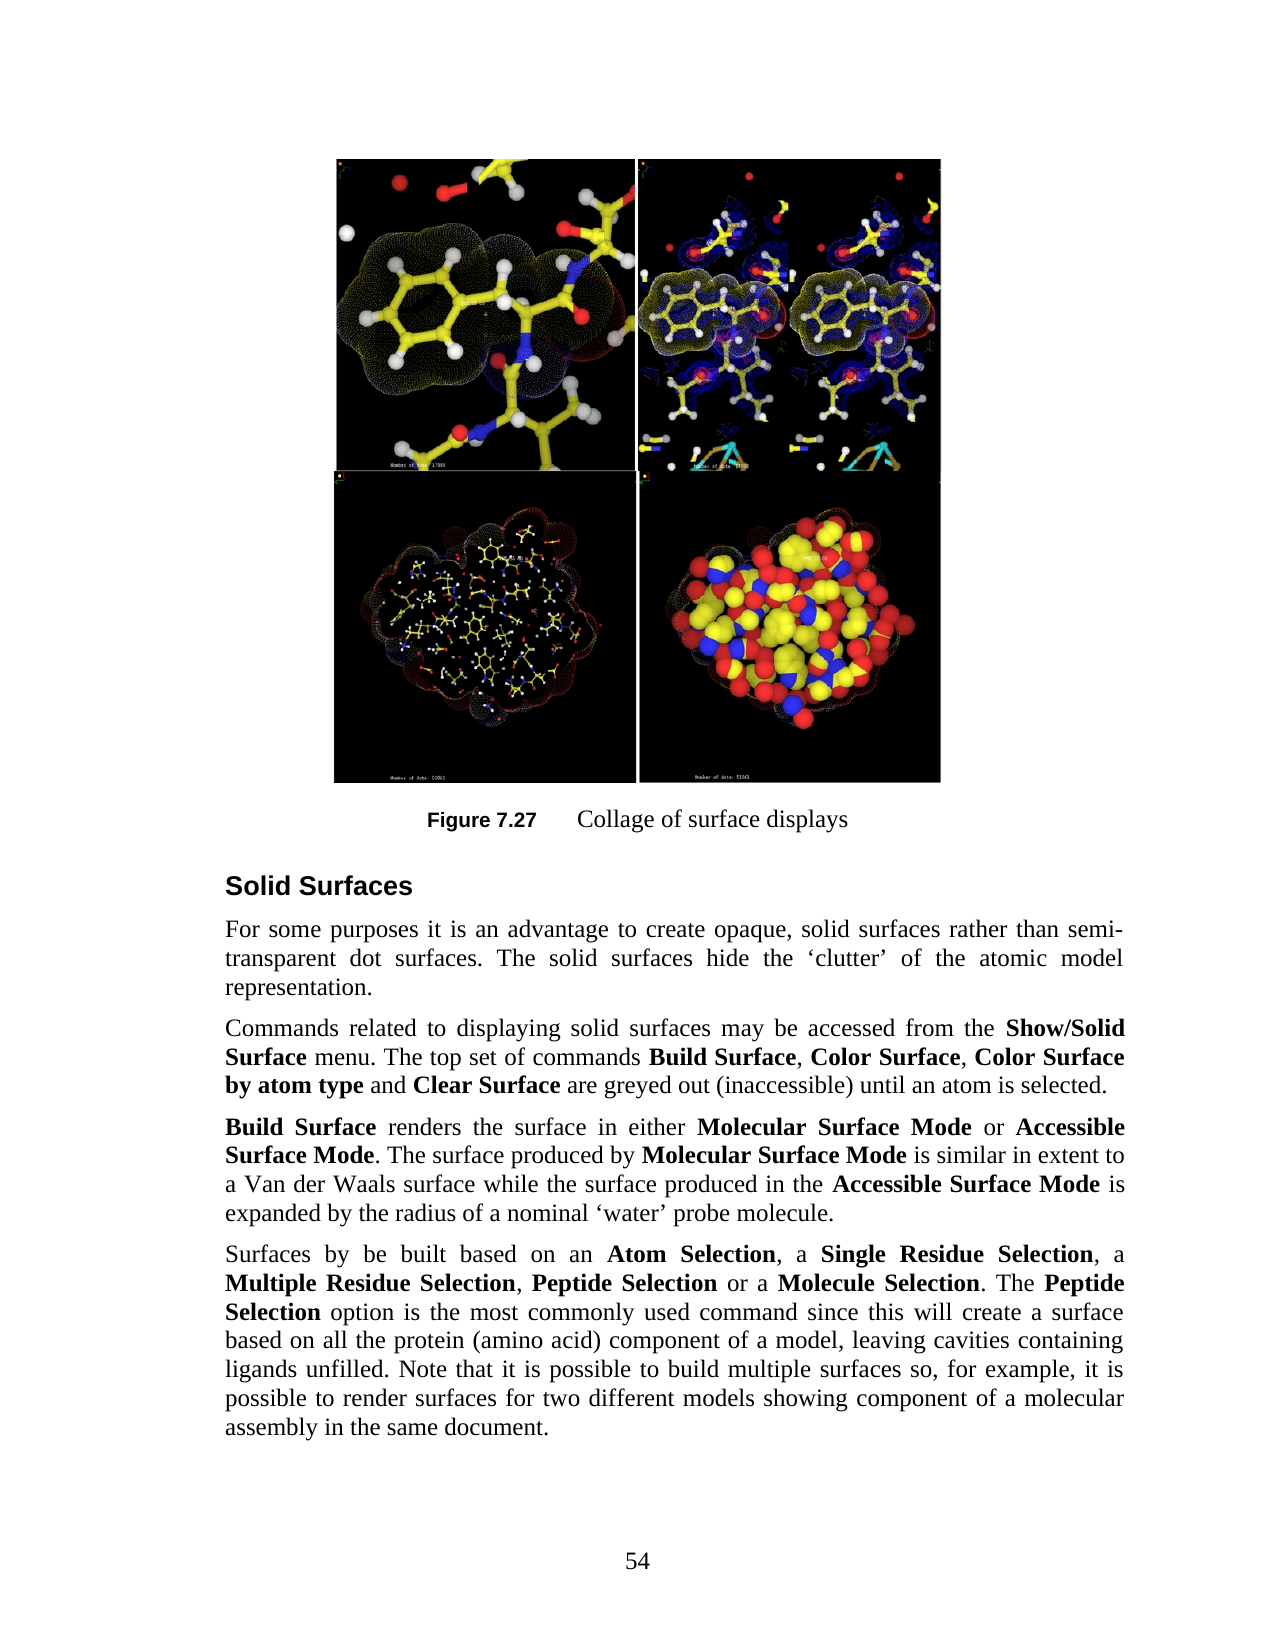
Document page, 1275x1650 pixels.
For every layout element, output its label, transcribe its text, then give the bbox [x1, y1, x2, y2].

picture [333, 159, 942, 783]
subtitle Solid Surfaces [225, 870, 1125, 902]
text Build Surface renders the surface in either Molecular Surface Mode or Accessible Surface Mode. The surface produced by Molecular Surface Mode is similar in extent to a Van der Waals surface while the surface produced in the Accessible Surface Mode is expanded by the radius of a nominal ‘water’ probe molecule. [225, 1112, 1125, 1227]
text For some purposes it is an advantage to create opaque, solid surfaces rather than semi-transparent dot surfaces. The solid surfaces hide the ‘clutter’ of the atomic model representation. [225, 914, 1125, 1000]
text Figure 7.27 Collage of surface displays [150, 804, 1125, 833]
text Surfaces by be built based on an Atom Selection, a Single Residue Selection, a Multiple Residue Selection, Peptide Selection or a Molecule Selection. The Peptide Selection option is the most commonly used command since this will create a surface based on all the protein (amino acid) component of a model, leaving cavities containing ligands unfilled. Note that it is possible to build multiple surfaces so, for example, it is possible to render surfaces for two different models showing component of a molecular assembly in the same document. [225, 1239, 1125, 1440]
text Commands related to displaying solid surfaces may be accessed from the Show/Solid Surface menu. The top set of commands Build Surface, Color Surface, Color Surface by atom type and Clear Surface are greyed out (inaccessible) until an atom is selected. [225, 1013, 1125, 1099]
